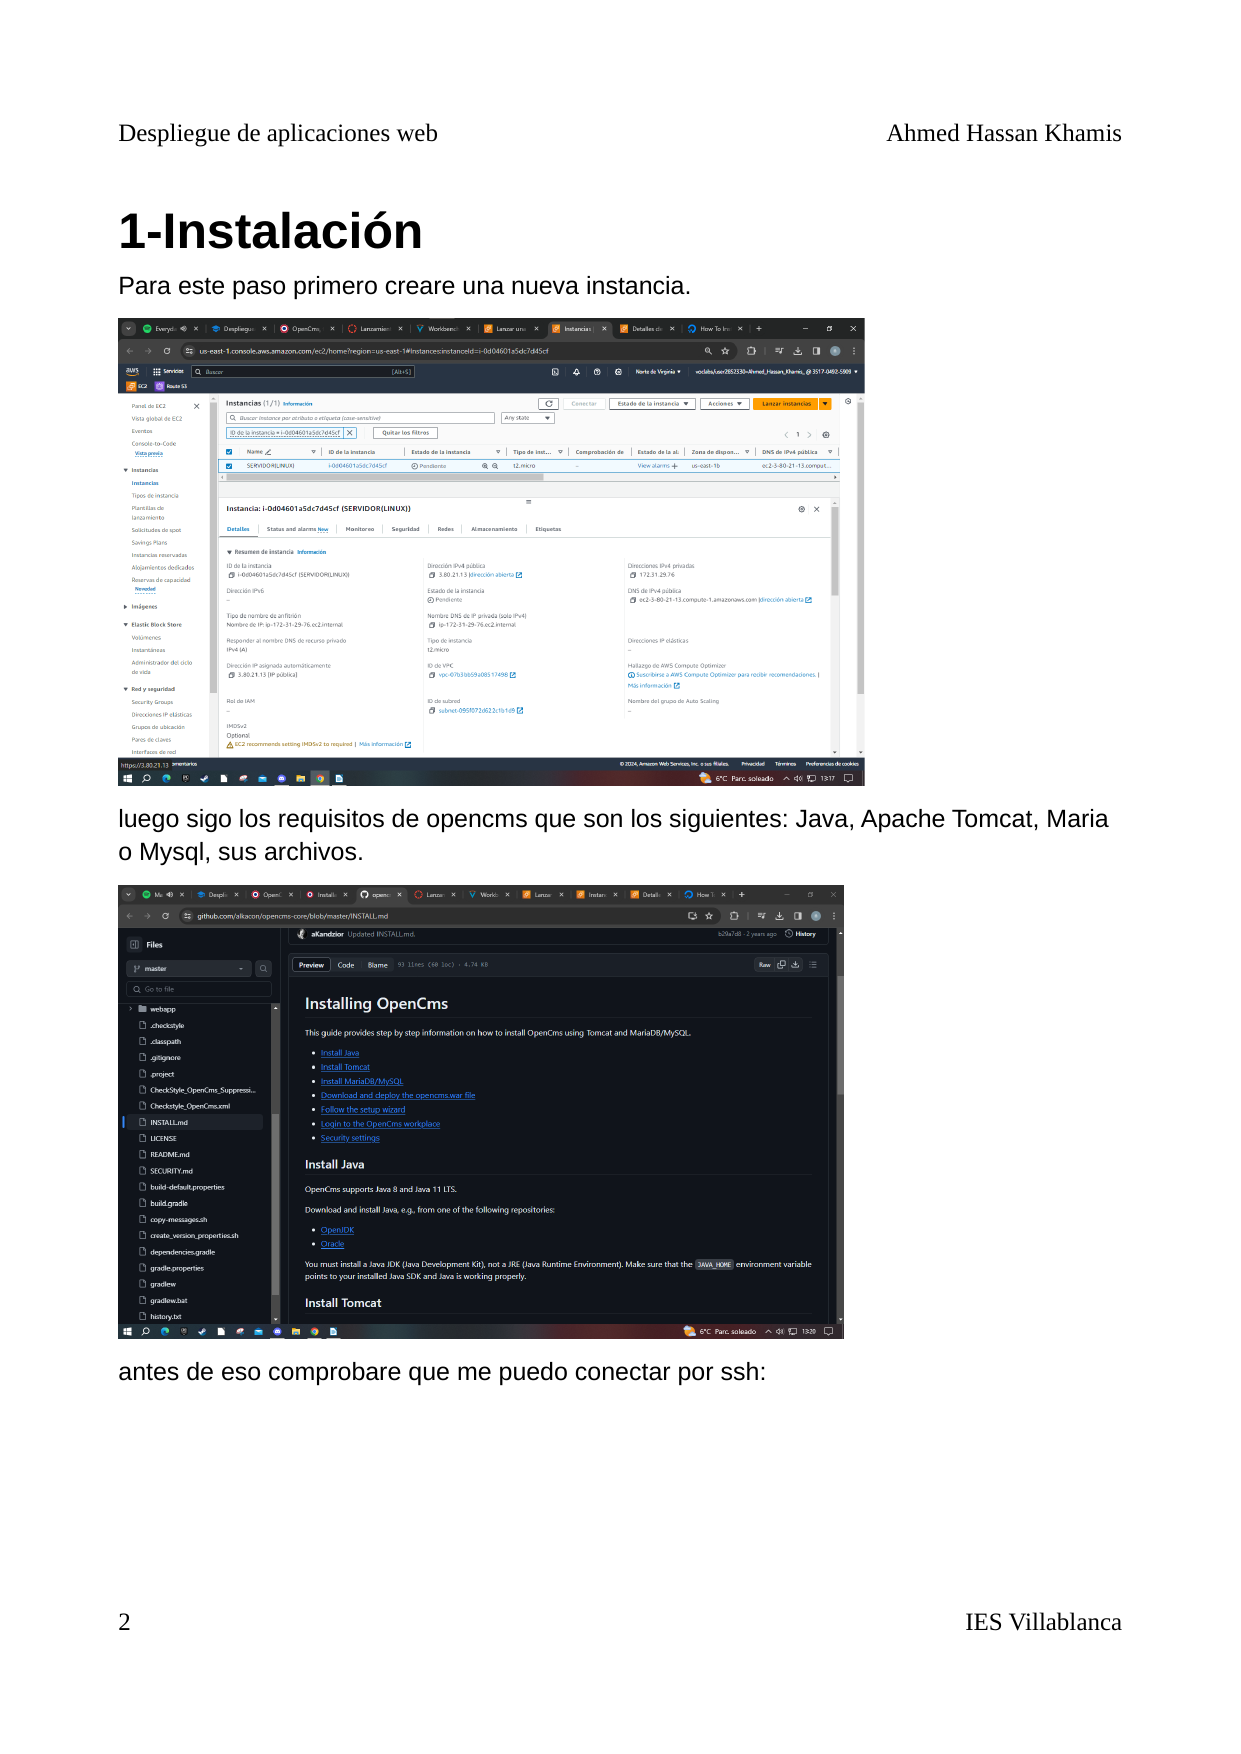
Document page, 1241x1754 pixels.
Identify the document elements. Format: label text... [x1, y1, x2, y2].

picture [118, 318, 865, 786]
picture [118, 885, 844, 1339]
text Para este paso primero creare una nueva instancia. [118, 271, 1122, 300]
text luego sigo los requisitos de opencms que son los siguientes: Java, Apache Tomcat, Maria o Mysql, sus archivos. [118, 804, 1122, 866]
subtitle 1-Instalación [118, 201, 1122, 259]
text antes de eso comprobare que me puedo conectar por ssh: [118, 1357, 1122, 1386]
